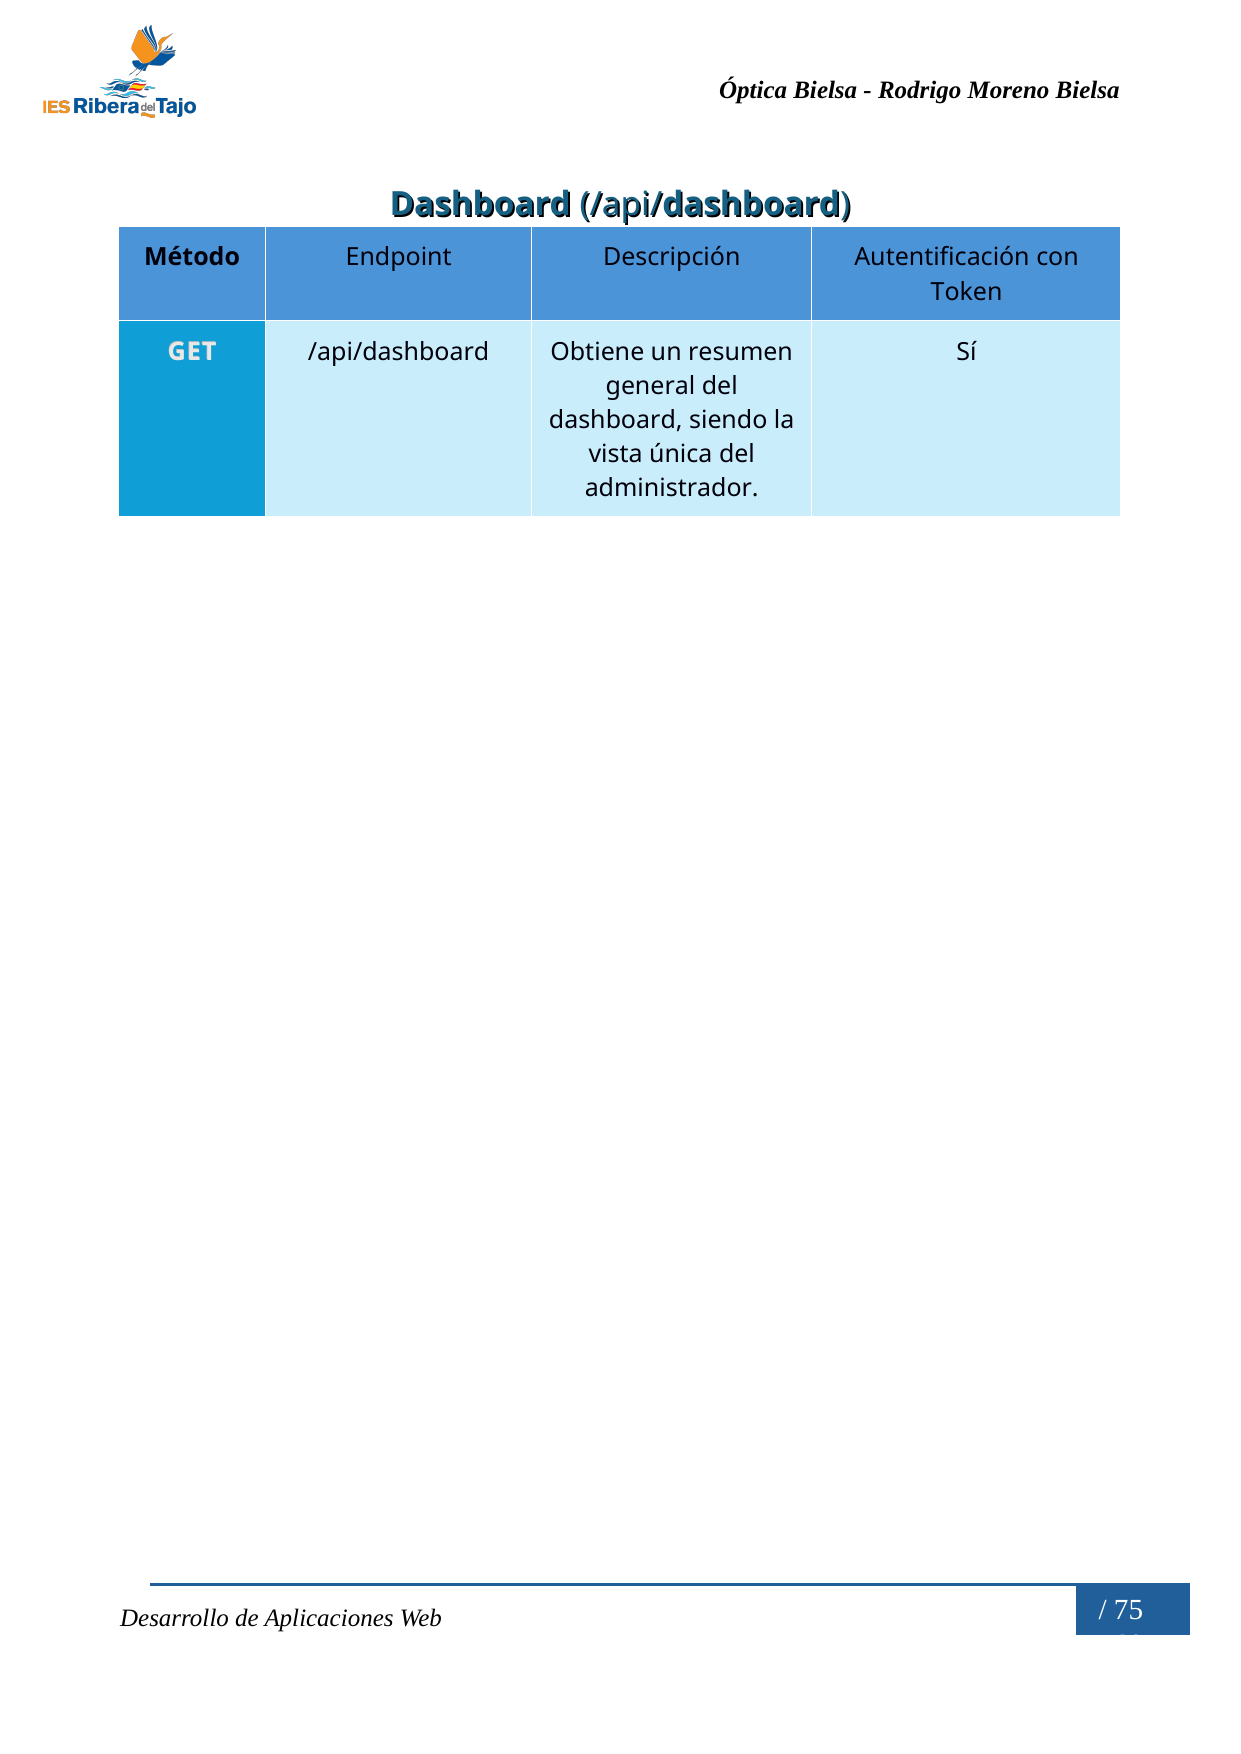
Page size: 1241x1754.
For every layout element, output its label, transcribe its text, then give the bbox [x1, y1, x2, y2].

table_cell Obtiene un resumen general del dashboard, siendo la vista única del administrador. [532, 321, 811, 516]
table_cell Sí [812, 321, 1120, 516]
table_cell Descripción [532, 227, 811, 320]
table_cell Método [119, 227, 265, 320]
table_header Dashboard (/api/dashboard) [119, 168, 1120, 226]
table_cell Endpoint [266, 227, 531, 320]
table_cell /api/dashboard [266, 321, 531, 516]
table_cell Autentificación con Token [812, 227, 1120, 320]
table_cell GET [119, 321, 265, 516]
